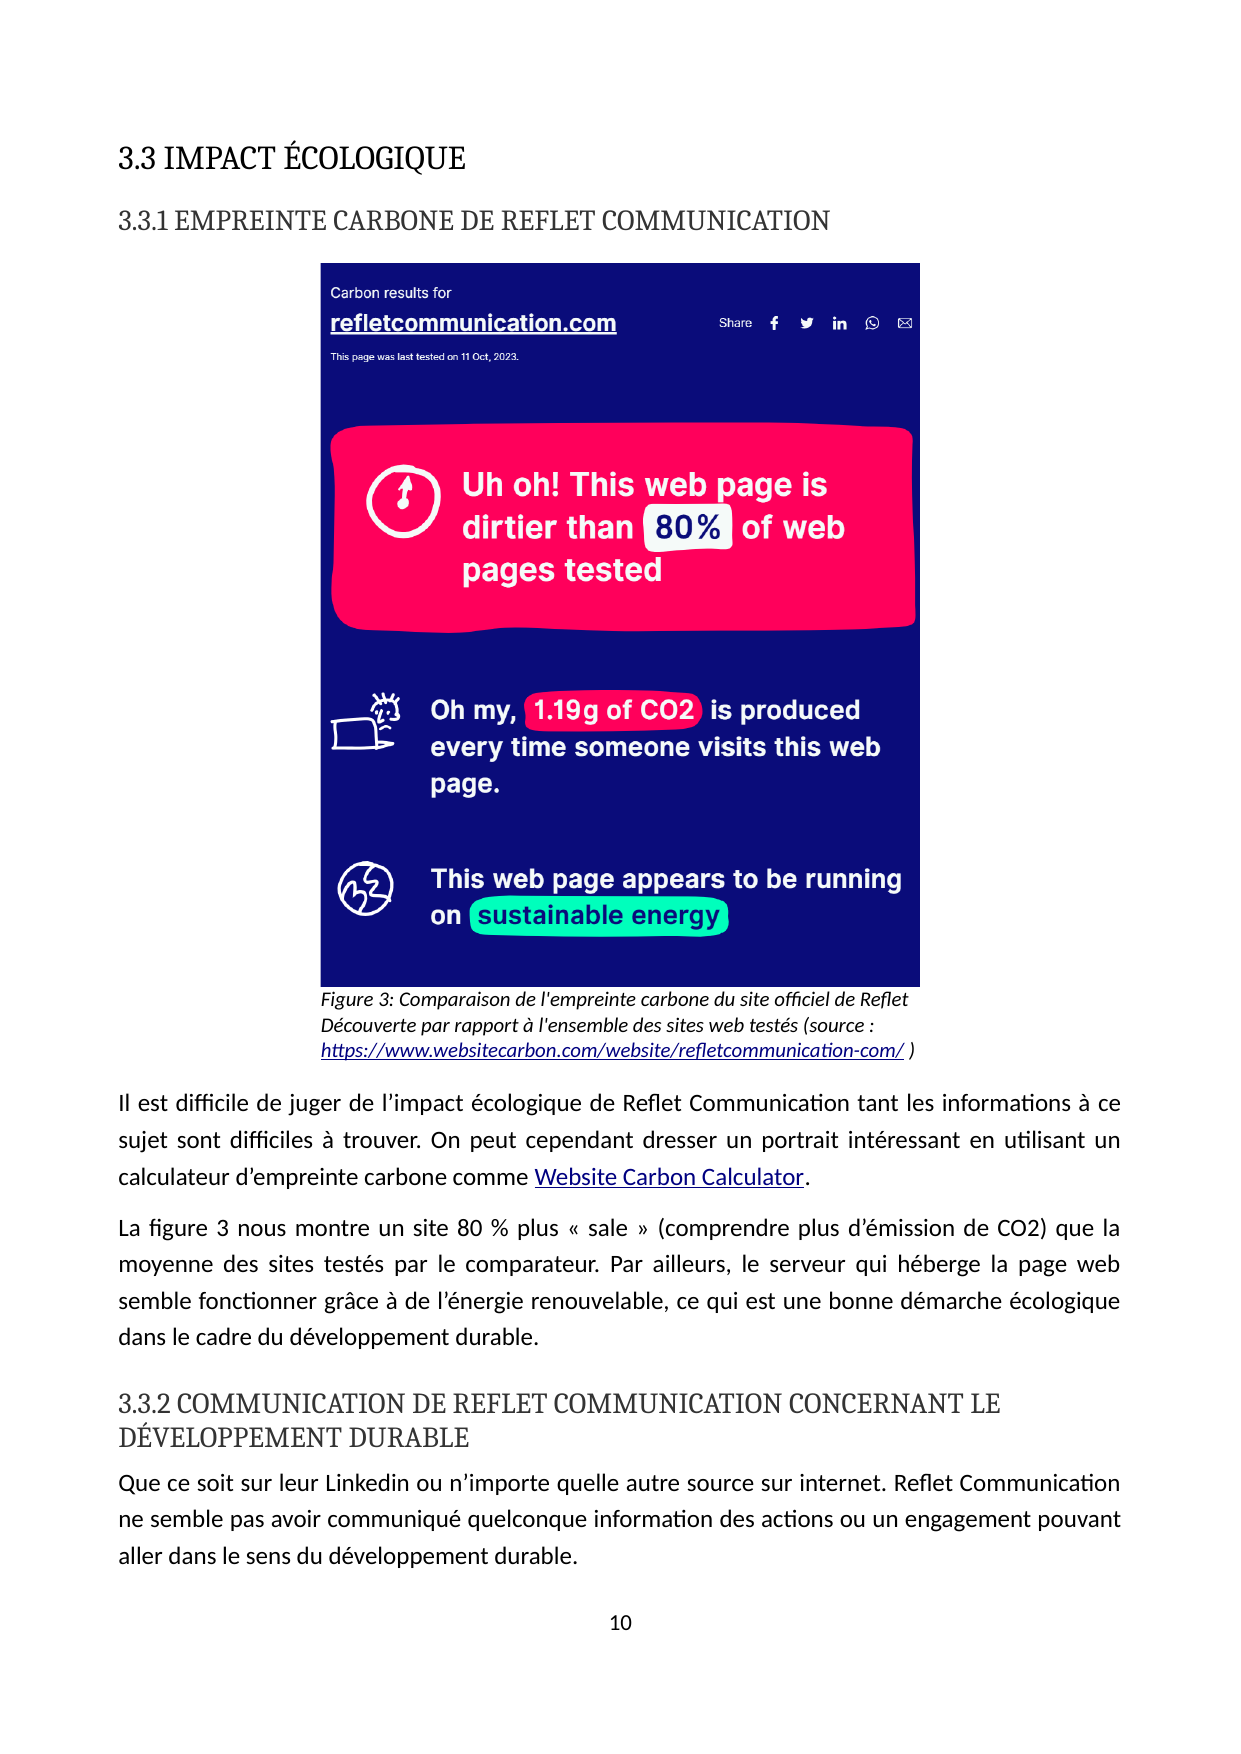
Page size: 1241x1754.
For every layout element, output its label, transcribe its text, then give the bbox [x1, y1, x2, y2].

picture [320, 263, 920, 987]
text Que ce soit sur leur Linkedin ou n’importe quelle autre source sur internet. Reflet Communication ne semble pas avoir communiqué quelconque information des actions ou un engagement pouvant aller dans le sens du développement durable. [118, 1467, 1122, 1570]
text Figure 3: Comparaison de l'empreinte carbone du site officiel de Reflet Découverte par rapport à l'ensemble des sites web testés (source : https://www.websitecarbon.com/website/refletcommunication-com/ ) [321, 987, 920, 1063]
subtitle 3.3.2 Communication De Reflet Communication Concernant Le Développement Durable [118, 1387, 1122, 1454]
text Il est difficile de juger de l’impact écologique de Reflet Communication tant les informations à ce sujet sont difficiles à trouver. On peut cependant dresser un portrait intéressant en utilisant un calculateur d’empreinte carbone comme Website Carbon Calculator. [118, 1087, 1122, 1191]
text La figure 3 nous montre un site 80 % plus « sale » (comprendre plus d’émission de CO2) que la moyenne des sites testés par le comparateur. Par ailleurs, le serveur qui héberge la page web semble fonctionner grâce à de l’énergie renouvelable, ce qui est une bonne démarche écologique dans le cadre du développement durable. [118, 1212, 1122, 1352]
subtitle 3.3.1 Empreinte carbone de Reflet Communication [118, 204, 1122, 238]
subtitle 3.3 Impact Écologique [118, 139, 1122, 177]
